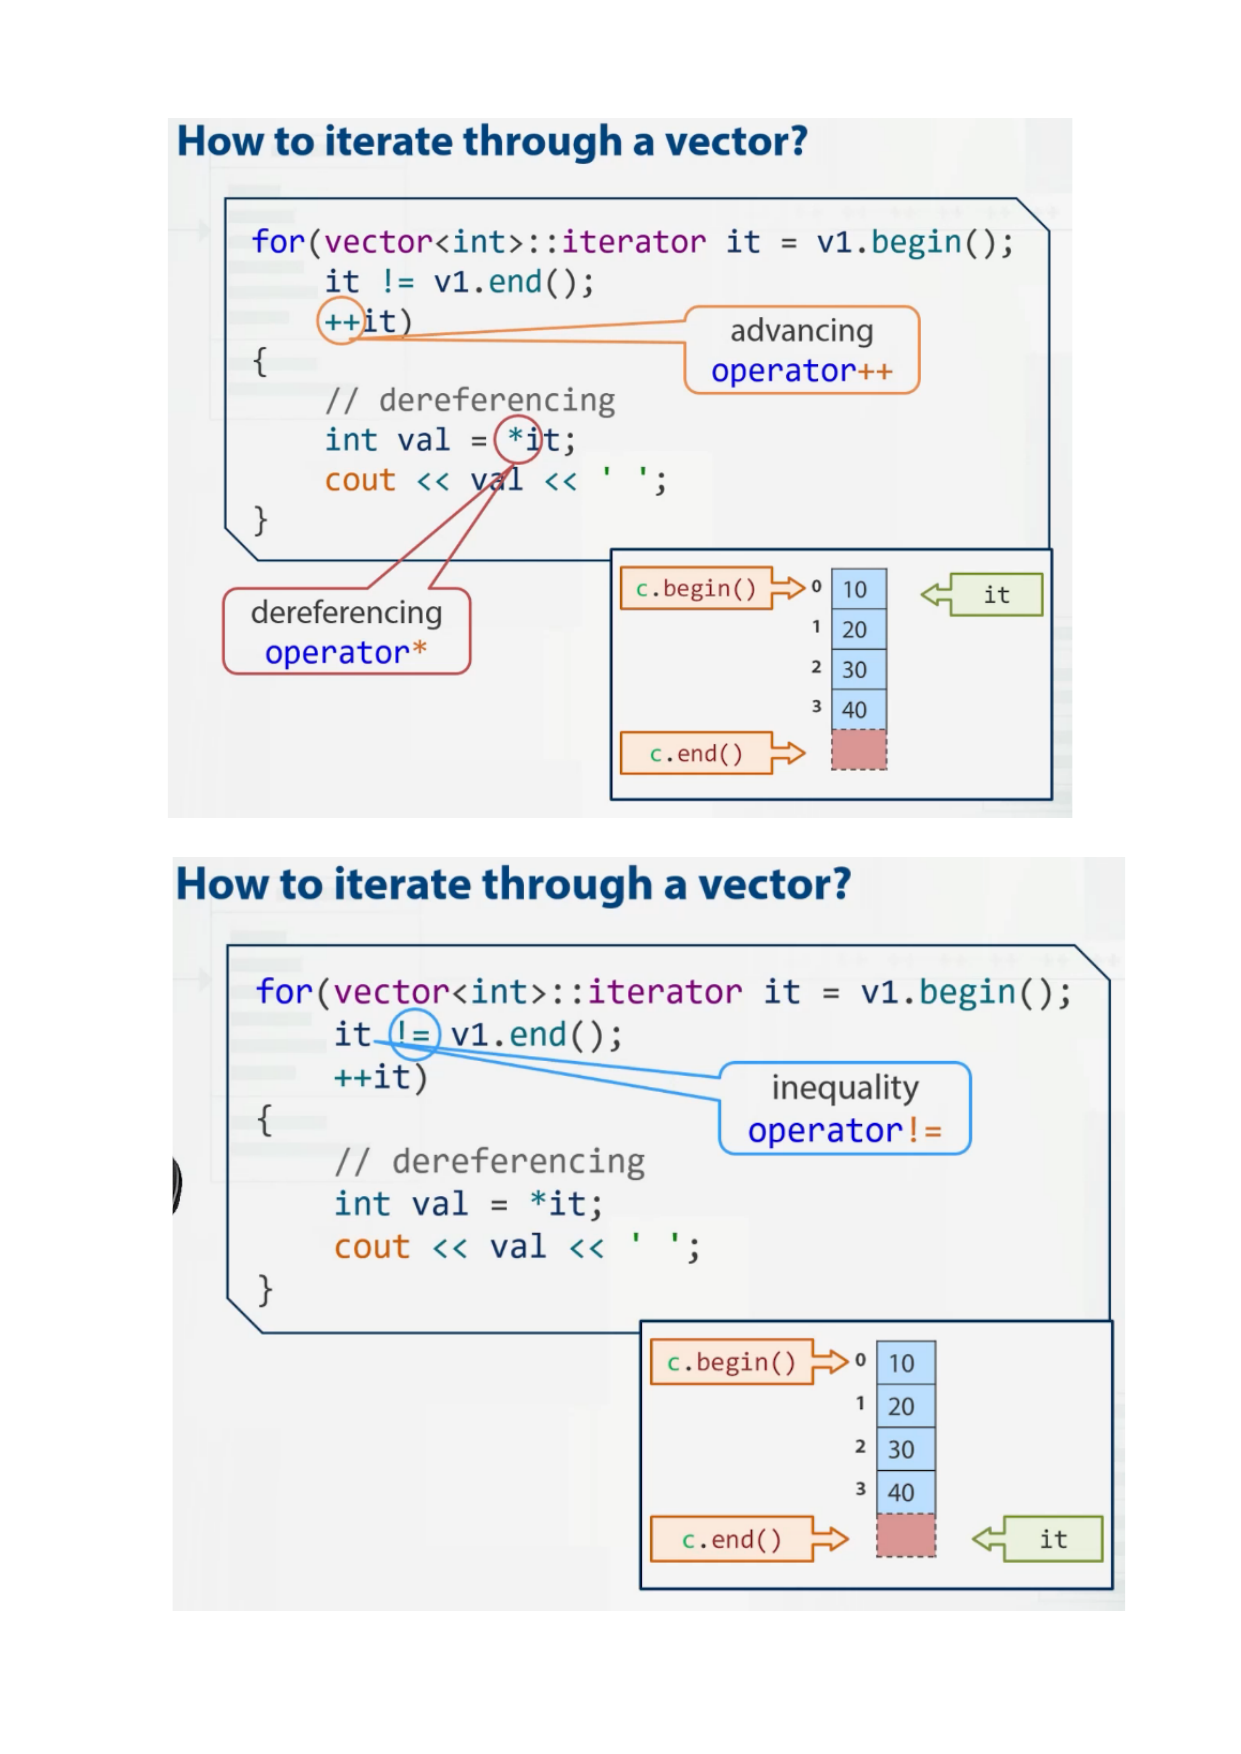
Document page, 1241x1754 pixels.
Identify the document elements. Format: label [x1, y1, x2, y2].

picture [167, 118, 1073, 818]
picture [172, 857, 1126, 1611]
